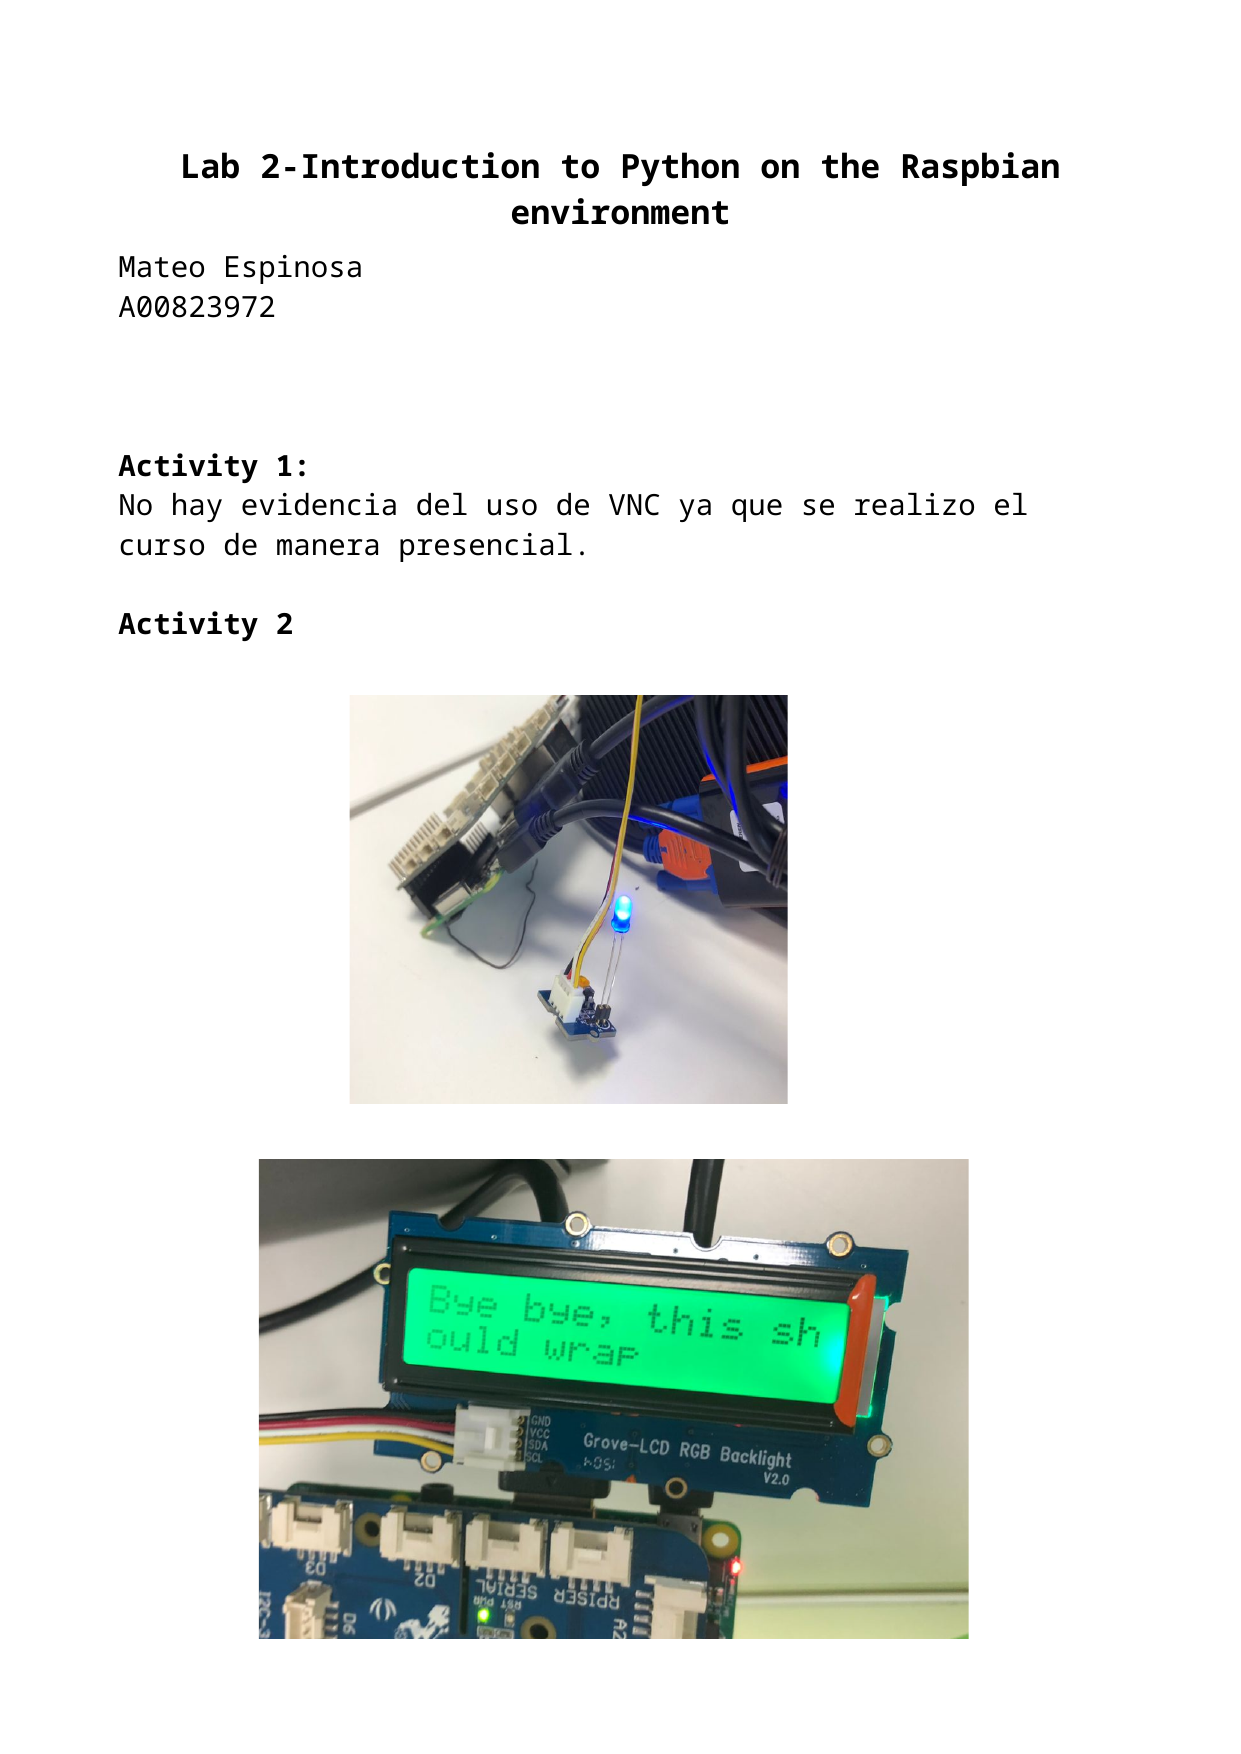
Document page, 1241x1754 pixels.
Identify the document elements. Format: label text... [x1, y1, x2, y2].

text A00823972 [118, 286, 1122, 326]
subtitle Lab 2-Introduction to Python on the Raspbian environment [118, 143, 1122, 234]
text No hay evidencia del uso de VNC ya que se realizo el curso de manera presencial. [118, 484, 1122, 564]
text Activity 2 [118, 604, 1122, 643]
picture [258, 1159, 969, 1639]
picture [349, 695, 788, 1104]
text Mateo Espinosa [118, 246, 1122, 286]
text Activity 1: [118, 445, 1122, 484]
